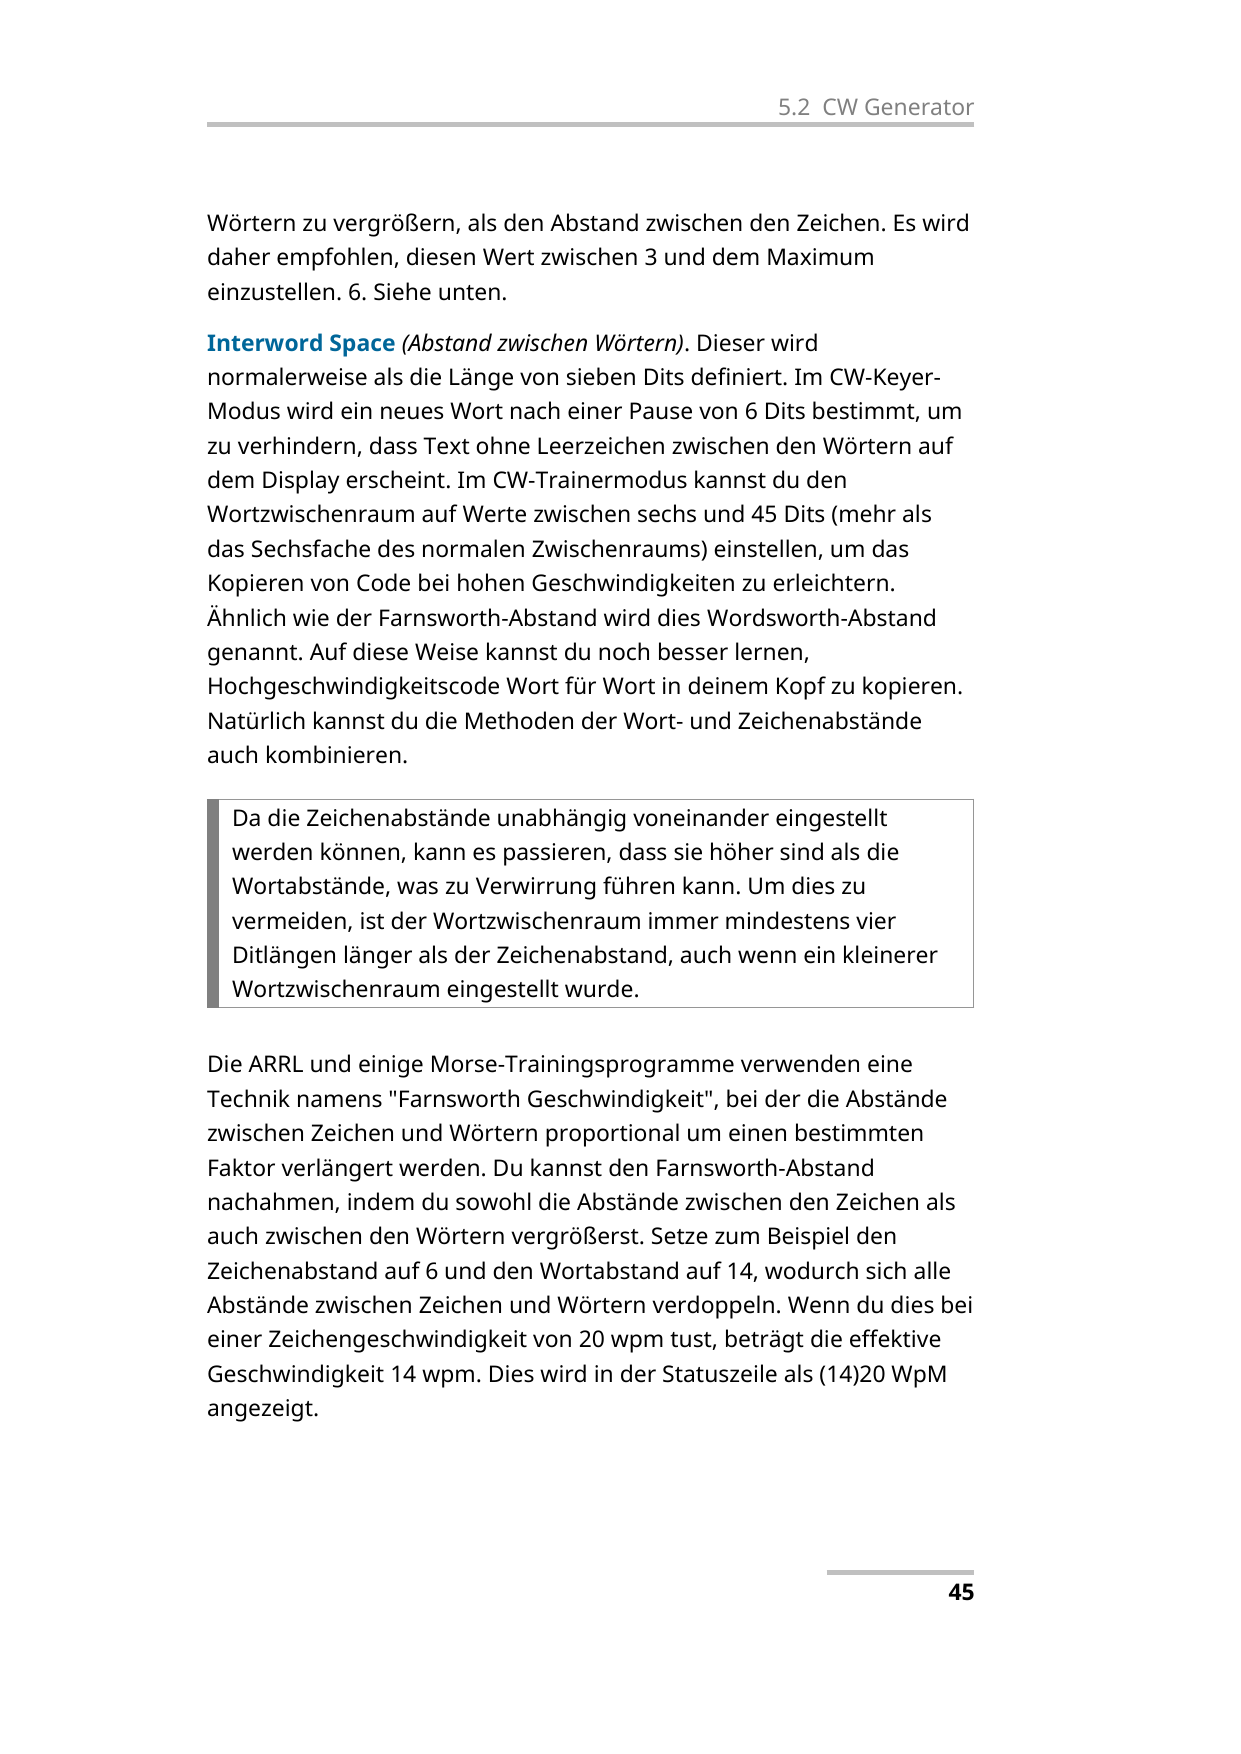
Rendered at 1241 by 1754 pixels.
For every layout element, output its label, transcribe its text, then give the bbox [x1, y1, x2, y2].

text Die ARRL und einige Morse-Trainingsprogramme verwenden eine Technik namens "Farnsworth Geschwindigkeit", bei der die Abstände zwischen Zeichen und Wörtern proportional um einen bestimmten Faktor verlängert werden. Du kannst den Farnsworth-Abstand nachahmen, indem du sowohl die Abstände zwischen den Zeichen als auch zwischen den Wörtern vergrößerst. Setze zum Beispiel den Zeichenabstand auf 6 und den Wortabstand auf 14, wodurch sich alle Abstände zwischen Zeichen und Wörtern verdoppeln. Wenn du dies bei einer Zeichengeschwindigkeit von 20 wpm tust, beträgt die effektive Geschwindigkeit 14 wpm. Dies wird in der Statuszeile als (14)20 WpM angezeigt. [207, 1048, 974, 1423]
text Interword Space (Abstand zwischen Wörtern). Dieser wird normalerweise als die Länge von sieben Dits definiert. Im CW-Keyer-Modus wird ein neues Wort nach einer Pause von 6 Dits bestimmt, um zu verhindern, dass Text ohne Leerzeichen zwischen den Wörtern auf dem Display erscheint. Im CW-Trainermodus kannst du den Wortzwischenraum auf Werte zwischen sechs und 45 Dits (mehr als das Sechsfache des normalen Zwischenraums) einstellen, um das Kopieren von Code bei hohen Geschwindigkeiten zu erleichtern. Ähnlich wie der Farnsworth-Abstand wird dies Wordsworth-Abstand genannt. Auf diese Weise kannst du noch besser lernen, Hochgeschwindigkeitscode Wort für Wort in deinem Kopf zu kopieren. Natürlich kannst du die Methoden der Wort- und Zeichenabstände auch kombinieren. [207, 327, 974, 770]
text Da die Zeichenabstände unabhängig voneinander eingestellt werden können, kann es passieren, dass sie höher sind als die Wortabstände, was zu Verwirrung führen kann. Um dies zu vermeiden, ist der Wortzwischenraum immer mindestens vier Ditlängen länger als der Zeichenabstand, auch wenn ein kleinerer Wortzwischenraum eingestellt wurde. [219, 800, 973, 1007]
text Wörtern zu vergrößern, als den Abstand zwischen den Zeichen. Es wird daher empfohlen, diesen Wert zwischen 3 und dem Maximum einzustellen. 6. Siehe unten. [207, 207, 974, 307]
